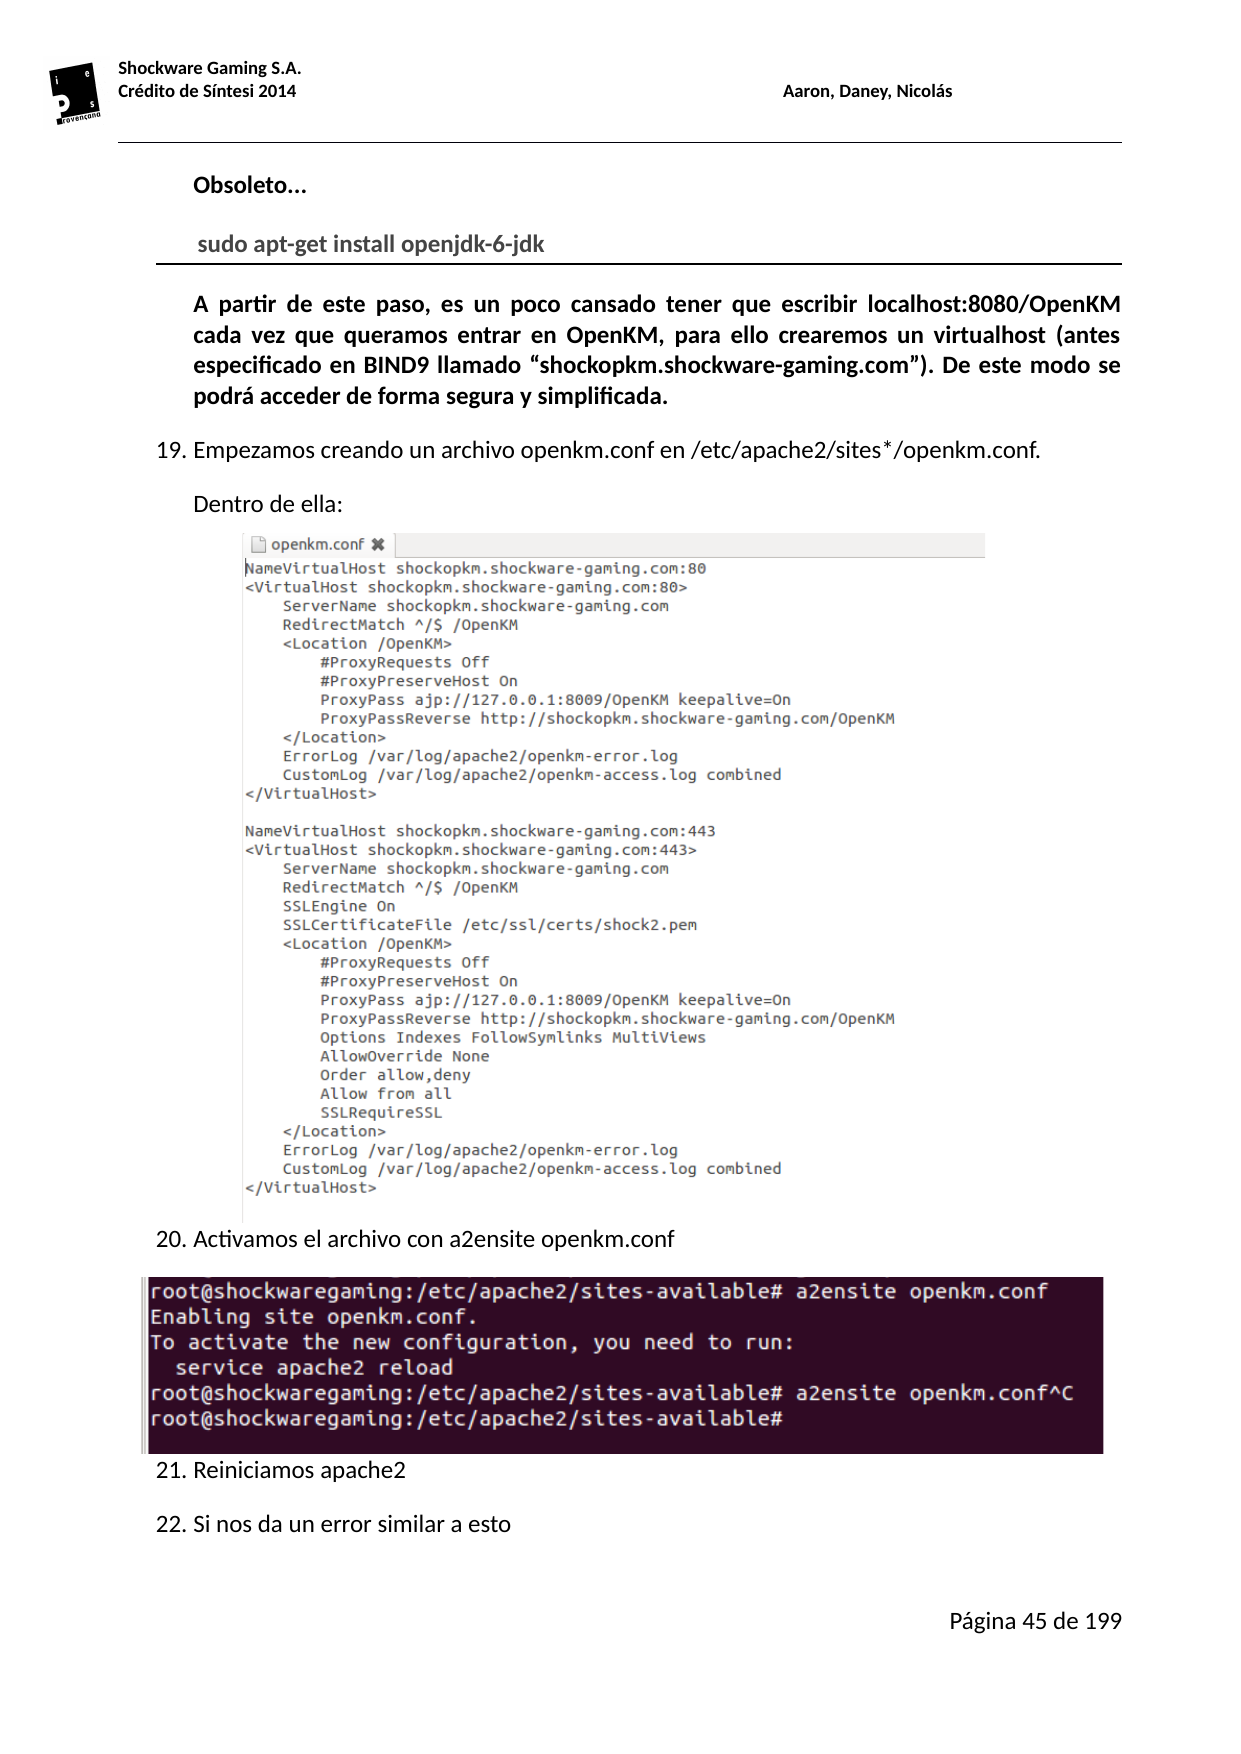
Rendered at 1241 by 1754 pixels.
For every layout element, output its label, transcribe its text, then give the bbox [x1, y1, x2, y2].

list sudo apt-get install openjdk-6-jdk [156, 223, 1122, 263]
picture [136, 1277, 1104, 1454]
list Empezamos creando un archivo openkm.conf en /etc/apache2/sites*/openkm.conf. [156, 434, 1122, 464]
list A partir de este paso, es un poco cansado tener que escribir localhost:8080/OpenKM cada vez que queramos entrar en OpenKM, para ello crearemos un virtualhost (antes especificado en BIND9 llamado “shockopkm.shockware-gaming.com”). De este modo se podrá acceder de forma segura y simplificada. [156, 288, 1122, 410]
list Si nos da un error similar a esto [156, 1508, 1122, 1539]
picture [242, 533, 986, 1223]
list Obsoleto... [156, 169, 1122, 200]
list Dentro de ella: [156, 488, 1122, 518]
picture [43, 56, 110, 130]
list Activamos el archivo con a2ensite openkm.conf [156, 542, 1122, 1253]
list Reiniciamos apache2 [156, 1277, 1122, 1484]
